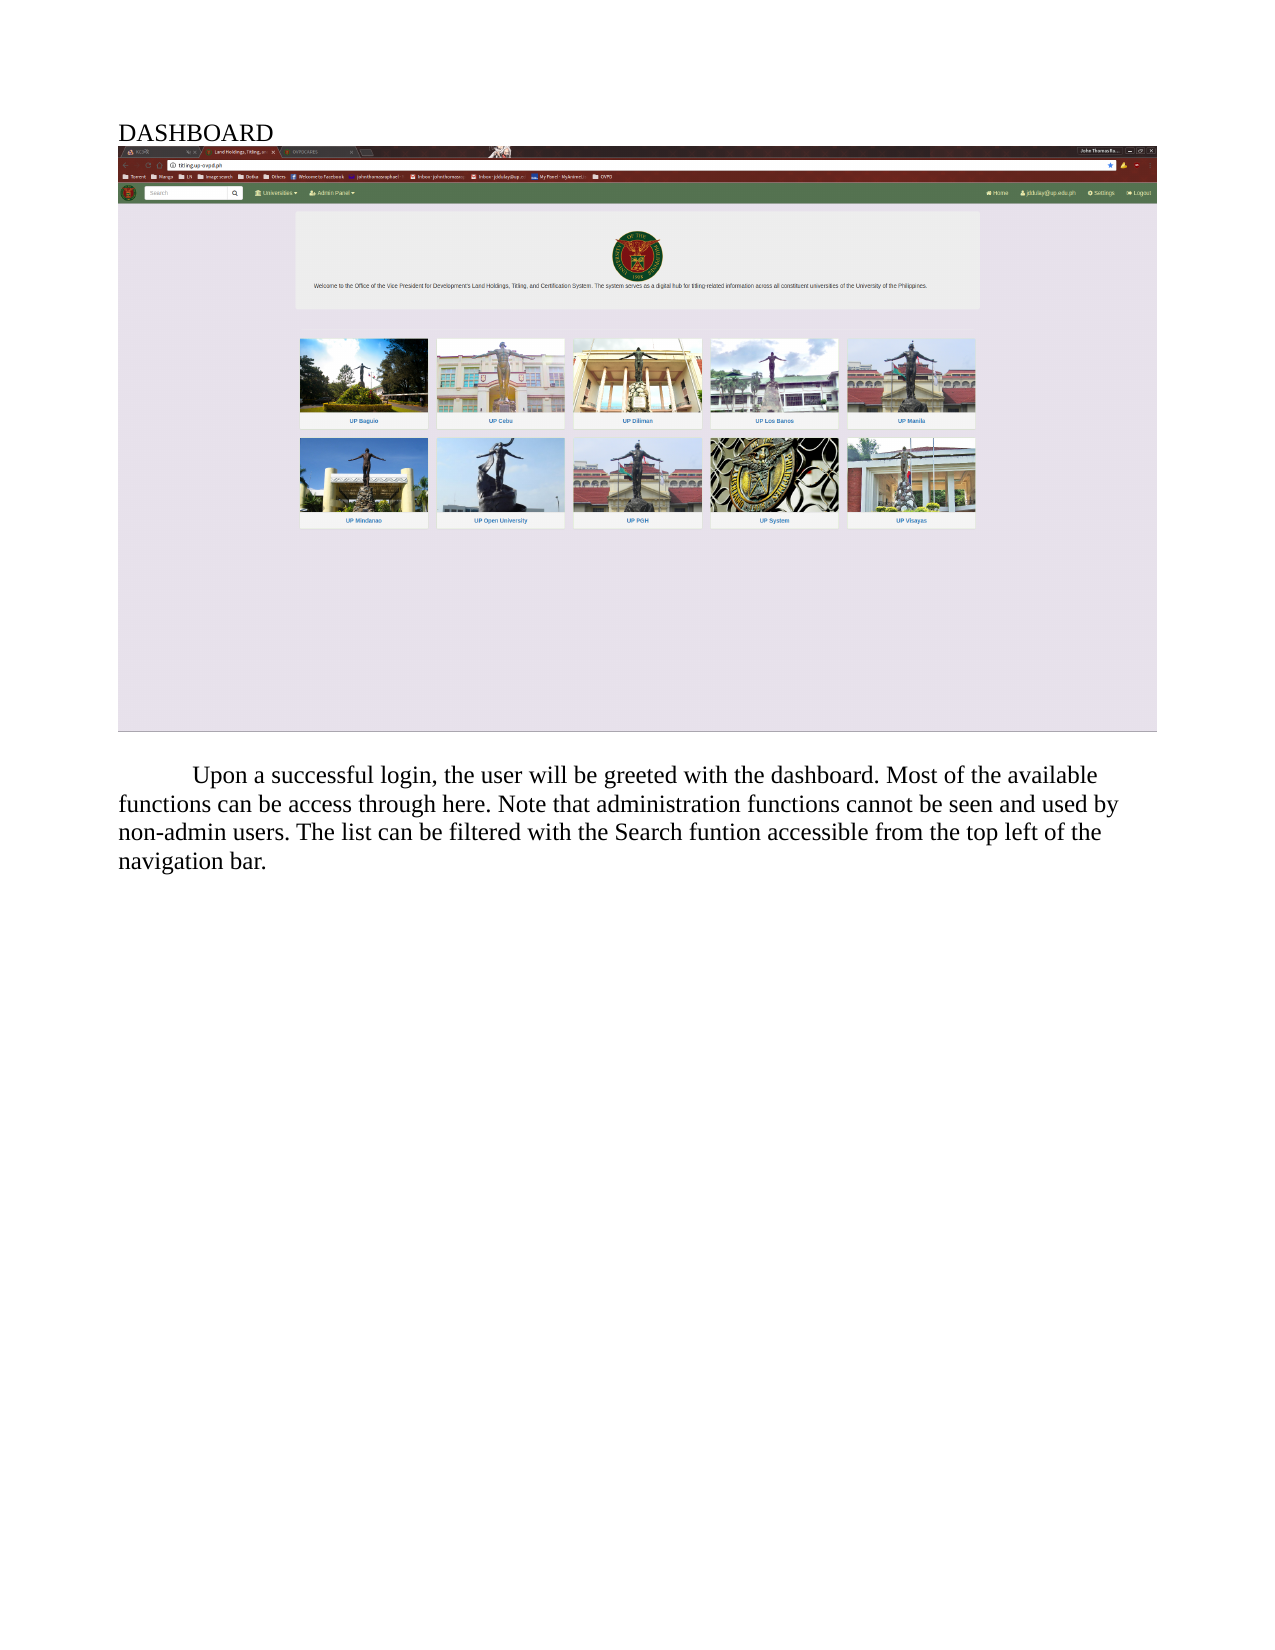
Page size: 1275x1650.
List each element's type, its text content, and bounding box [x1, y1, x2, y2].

text DASHBOARD [118, 118, 1157, 146]
picture [118, 146, 1157, 732]
text Upon a successful login, the user will be greeted with the dashboard. Most of the available functions can be access through here. Note that administration functions cannot be seen and used by non-admin users. The list can be filtered with the Search funtion accessible from the top left of the navigation bar. [118, 760, 1157, 875]
